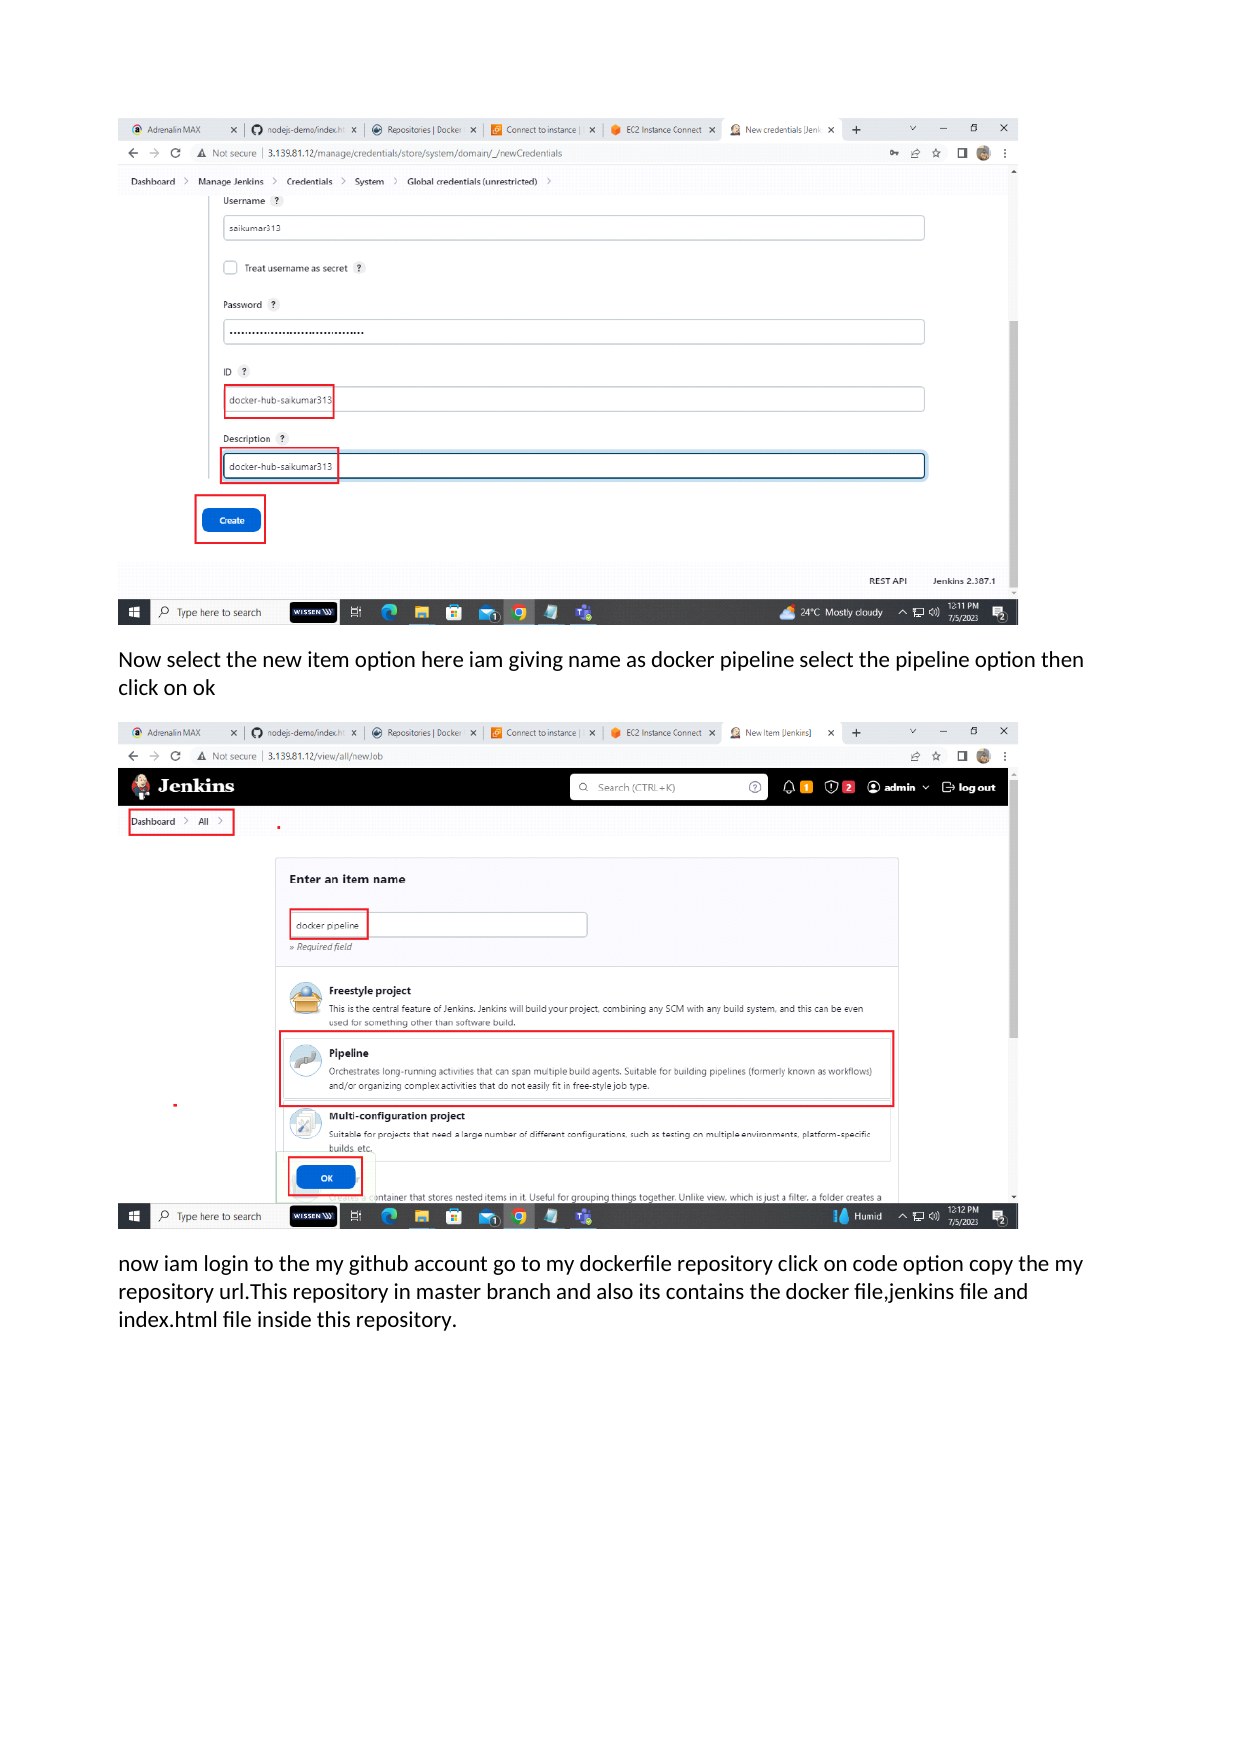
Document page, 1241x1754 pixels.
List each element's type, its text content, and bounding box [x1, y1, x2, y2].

text now iam login to the my github account go to my dockerfile repository click on code option copy the my repository url.This repository in master branch and also its contains the docker file,jenkins file and index.html file inside this repository. [118, 1249, 1122, 1333]
text Now select the new item option here iam giving name as docker pipeline select the pipeline option then click on ok [118, 645, 1122, 701]
